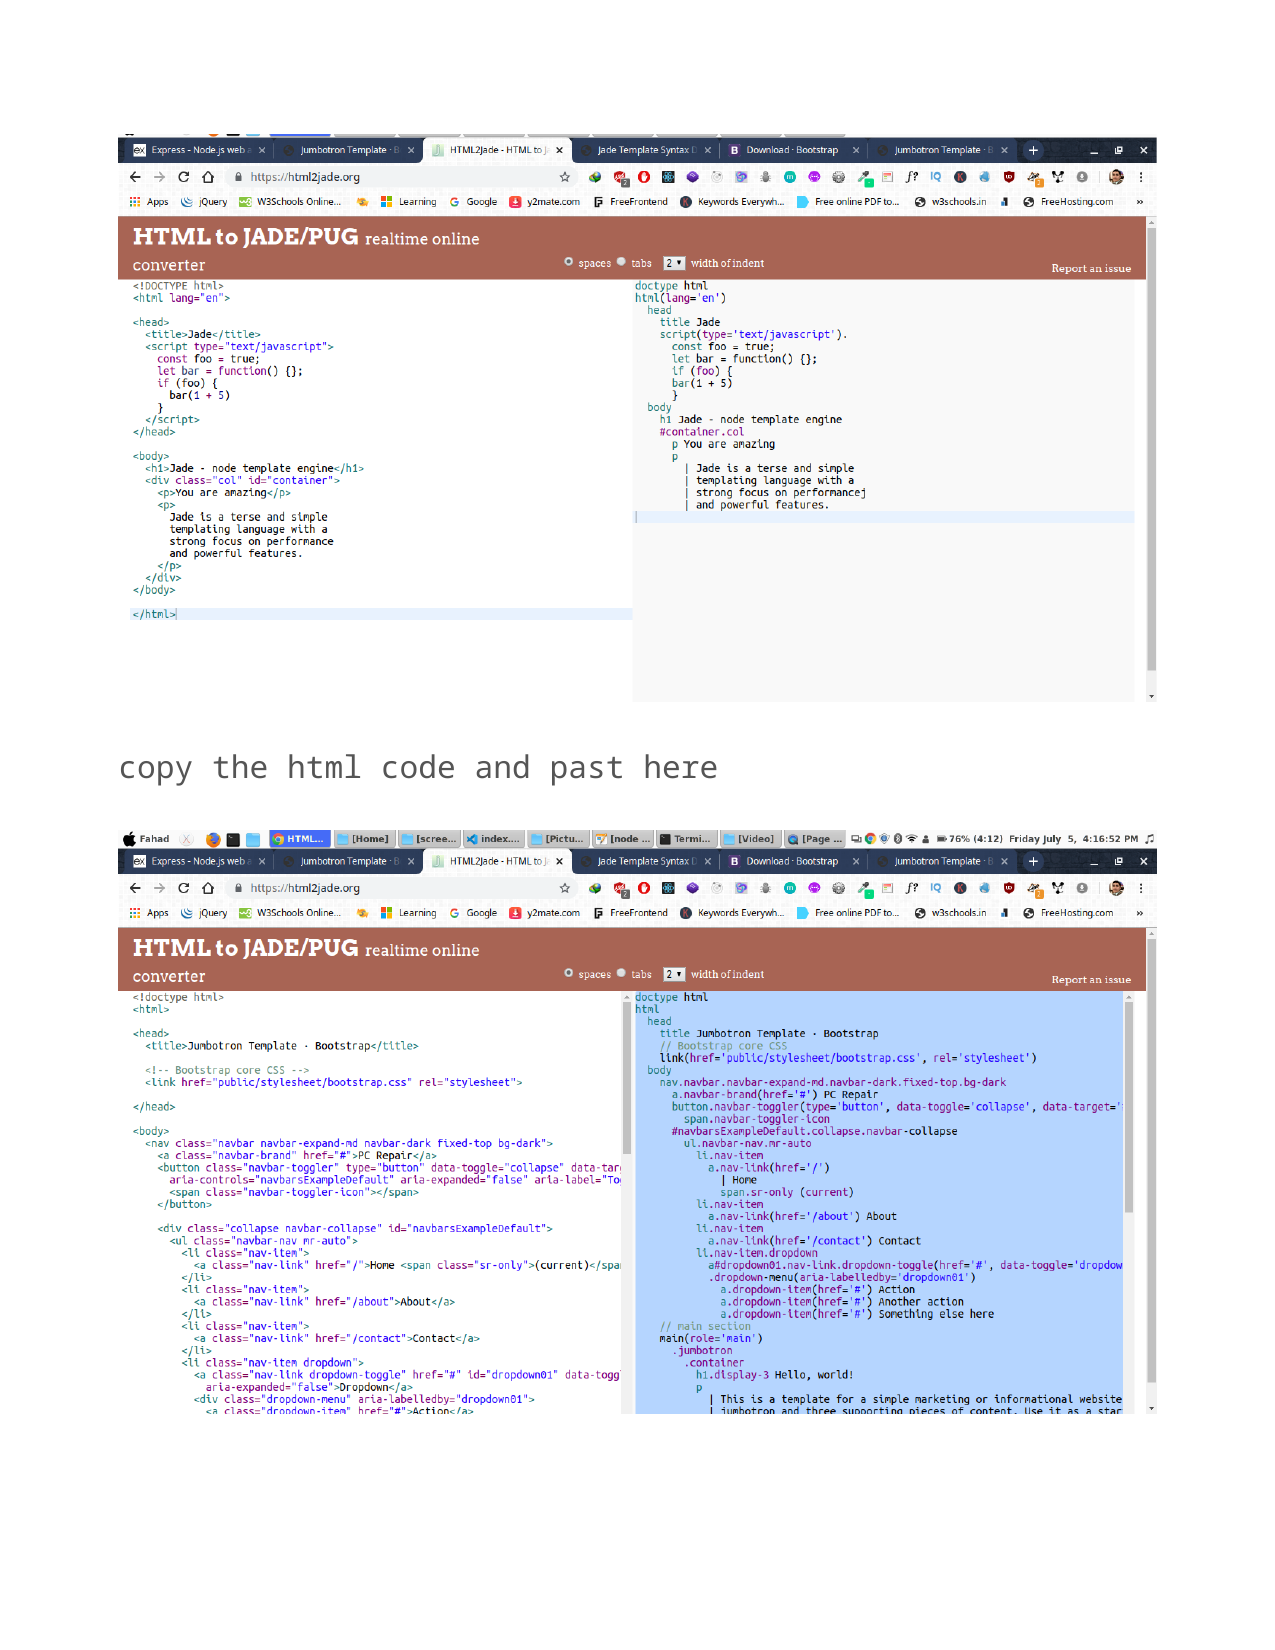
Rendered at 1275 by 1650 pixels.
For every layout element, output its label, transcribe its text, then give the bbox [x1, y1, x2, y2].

picture [118, 134, 1157, 702]
picture [118, 830, 1157, 1414]
text copy the html code and past here [118, 745, 1157, 787]
